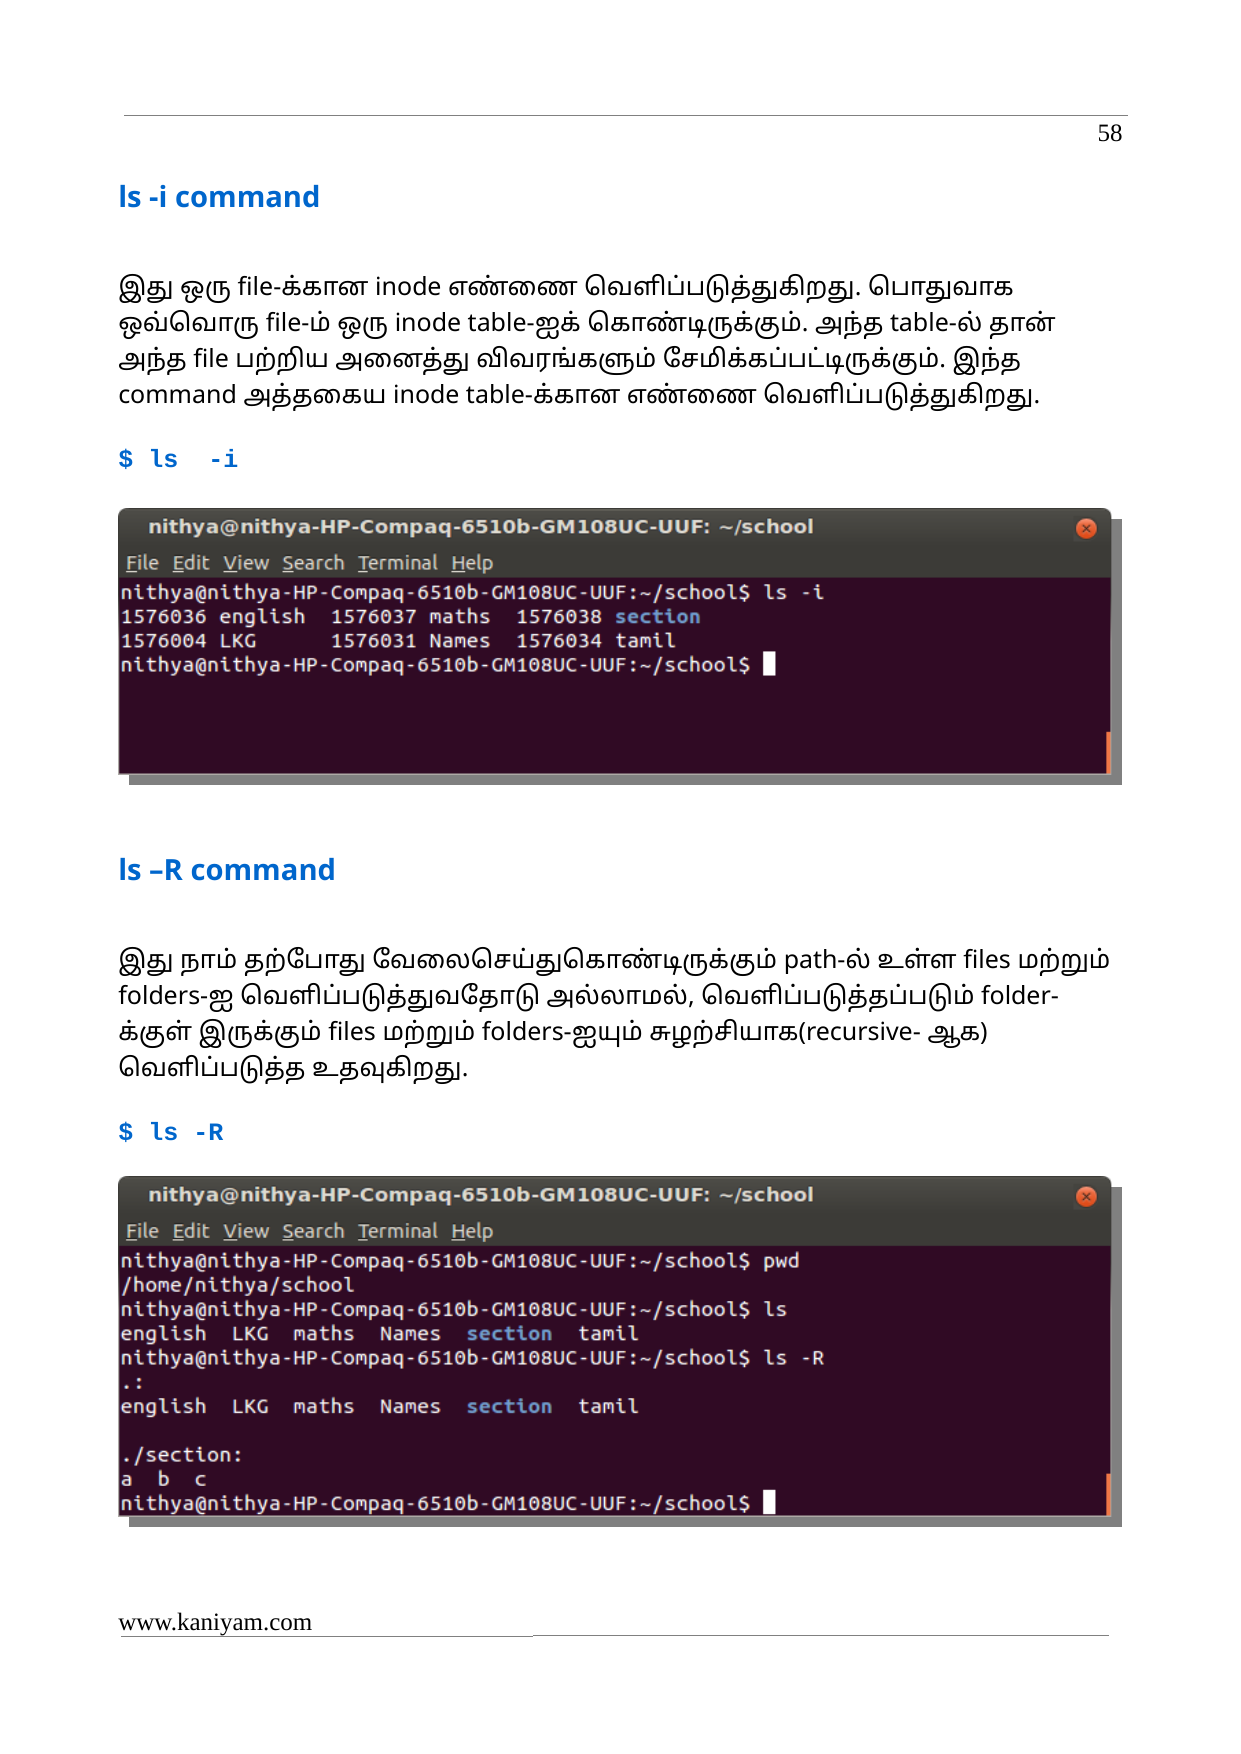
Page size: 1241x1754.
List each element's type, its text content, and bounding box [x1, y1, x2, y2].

picture [118, 508, 1112, 775]
text $ ls -i [118, 446, 1122, 475]
picture [118, 1176, 1112, 1517]
subtitle ls -i command [118, 176, 1122, 216]
text இது ஒரு file-க்கான inode எண்ணை வெளிப்படுத்துகிறது. பொதுவாக ஒவ்வொரு file-ம் ஒரு inode table-ஐக் கொண்டிருக்கும். அந்த table-ல் தான் அந்த file பற்றிய அனைத்து விவரங்களும் சேமிக்கப்பட்டிருக்கும். இந்த command அத்தகைய inode table-க்கான எண்ணை வெளிப்படுத்துகிறது. [118, 268, 1122, 412]
subtitle ls –R command [118, 849, 1122, 889]
text இது நாம் தற்போது வேலைசெய்துகொண்டிருக்கும் path-ல் உள்ள files மற்றும் folders-ஐ வெளிப்படுத்துவதோடு அல்லாமல், வெளிப்படுத்தப்படும் folder-க்குள் இருக்கும் files மற்றும் folders-ஐயும் சுழற்சியாக(recursive- ஆக) வெளிப்படுத்த உதவுகிறது. [118, 941, 1122, 1086]
text $ ls -R [118, 1119, 1122, 1148]
